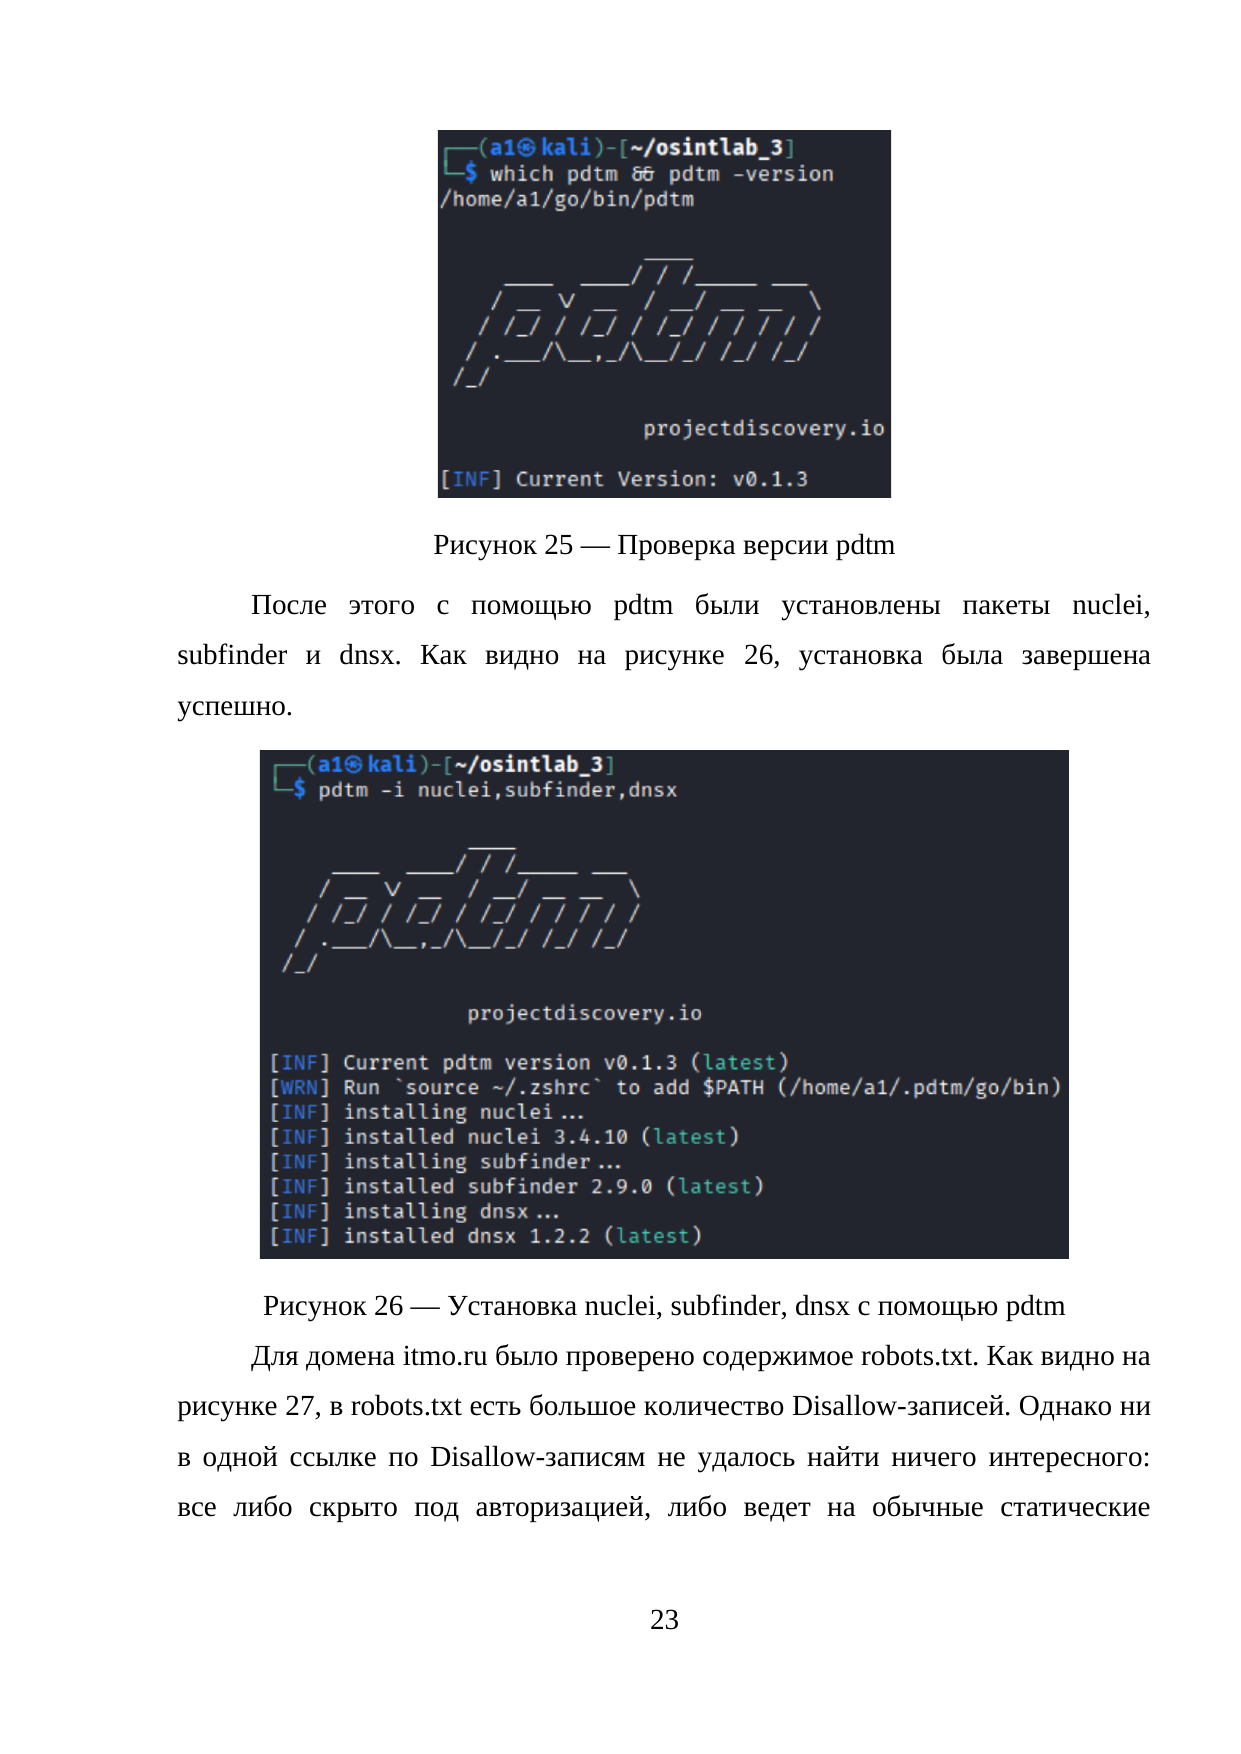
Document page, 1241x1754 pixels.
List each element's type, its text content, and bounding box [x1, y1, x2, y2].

picture [259, 750, 1069, 1259]
picture [437, 130, 892, 498]
text Для домена itmo.ru было проверено содержимое robots.txt. Как видно на рисунке 27, в robots.txt есть большое количество Disallow-записей. Однако ни в одной ссылке по Disallow-записям не удалось найти ничего интересного: все либо скрыто под авторизацией, либо ведет на обычные статические [177, 1338, 1152, 1523]
text Рисунок 25 — Проверка версии pdtm [358, 131, 971, 560]
text После этого с помощью pdtm были установлены пакеты nuclei, subfinder и dnsx. Как видно на рисунке 26, установка была завершена успешно. [177, 587, 1152, 721]
text Рисунок 26 — Установка nuclei, subfinder, dnsx с помощью pdtm [177, 750, 1152, 1321]
